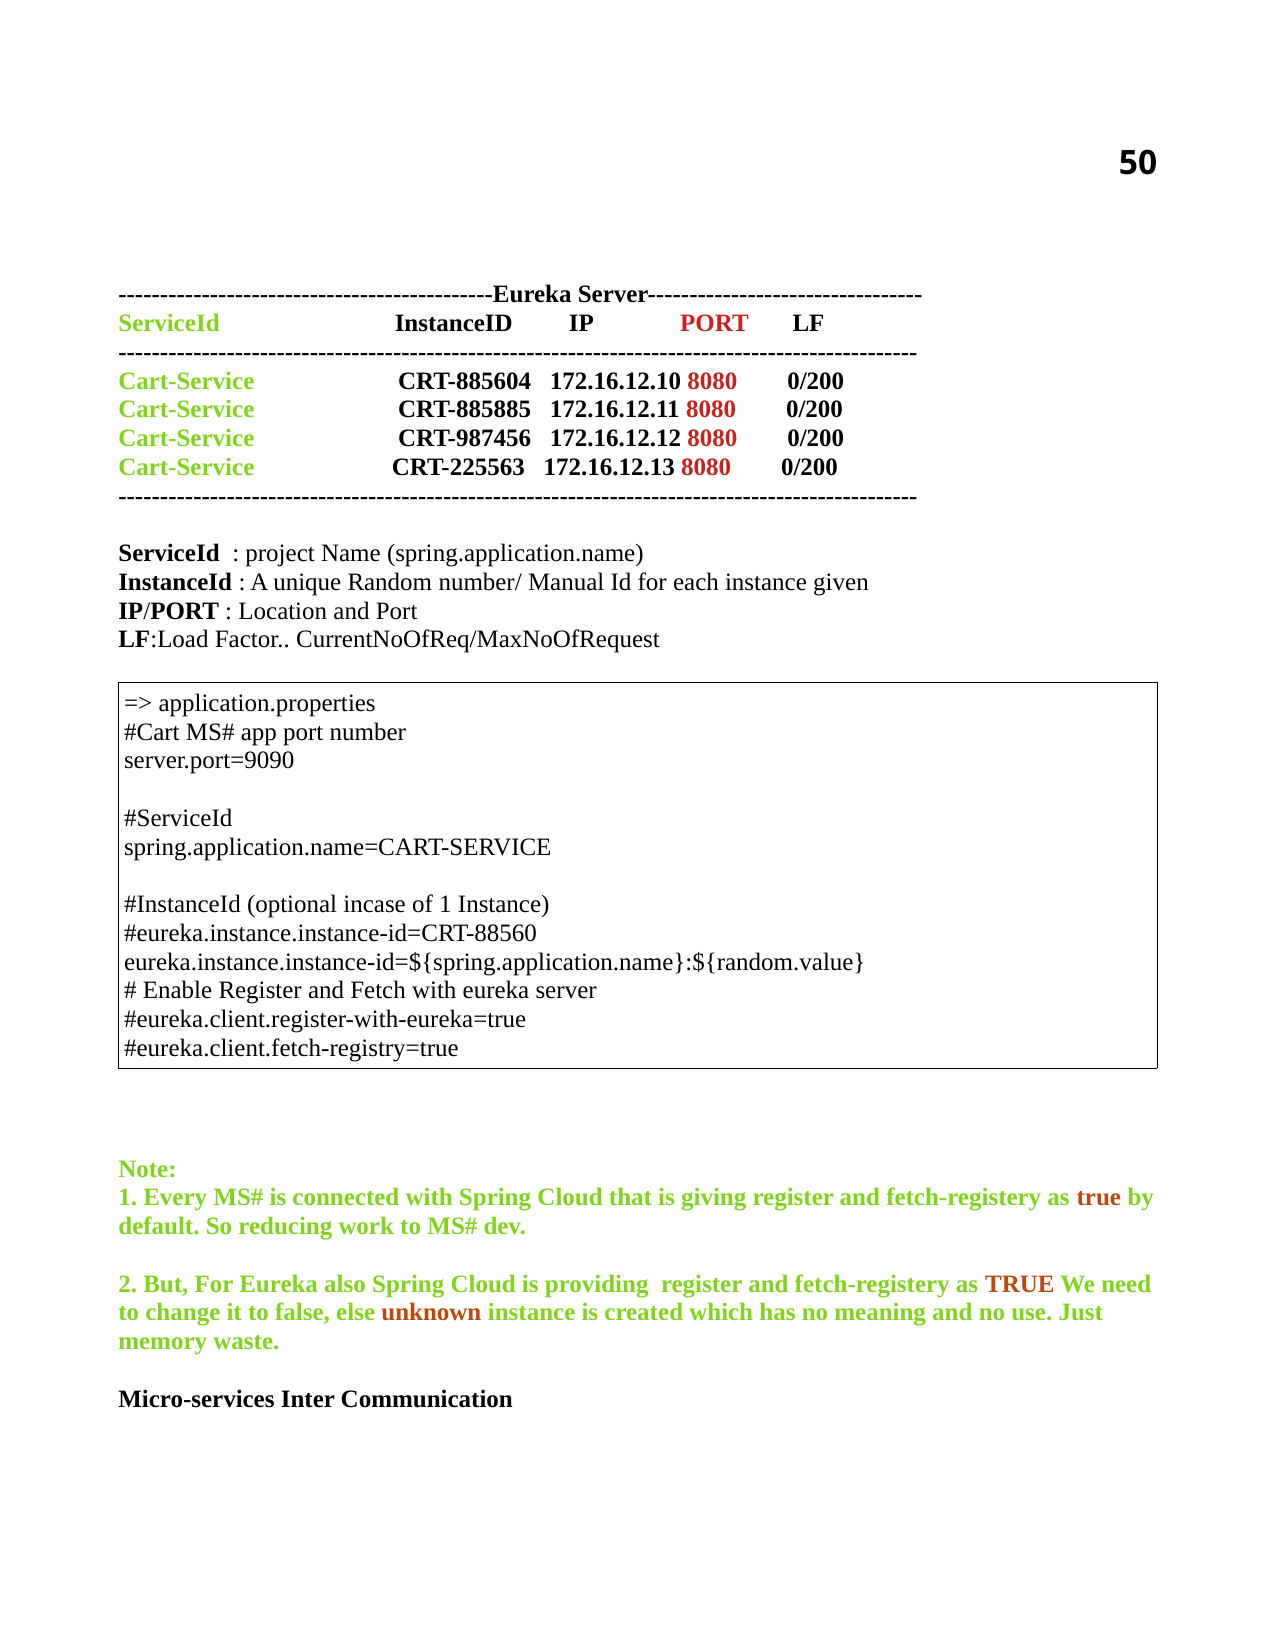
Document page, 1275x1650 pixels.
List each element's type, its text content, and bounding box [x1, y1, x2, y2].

text IP/PORT : Location and Port [118, 596, 1157, 624]
text ------------------------------------------------------------------------------------------------ [118, 481, 1157, 509]
text ---------------------------------------------Eureka Server--------------------------------- [118, 279, 1157, 308]
text Cart-Service CRT-885885 172.16.12.11 8080 0/200 [118, 394, 1157, 423]
text ------------------------------------------------------------------------------------------------ [118, 337, 1157, 366]
text InstanceId : A unique Random number/ Manual Id for each instance given [118, 567, 1157, 596]
text Cart-Service CRT-225563 172.16.12.13 8080 0/200 [118, 452, 1157, 481]
text ServiceId : project Name (spring.application.name) [118, 538, 1157, 567]
text 2. But, For Eureka also Spring Cloud is providing register and fetch-registery as TRUE We need to change it to false, else unknown instance is created which has no meaning and no use. Just memory waste. [118, 1269, 1157, 1355]
text Cart-Service CRT-987456 172.16.12.12 8080 0/200 [118, 423, 1157, 452]
text Cart-Service CRT-885604 172.16.12.10 8080 0/200 [118, 366, 1157, 394]
table_header => application.properties #Cart MS# app port number server.port=9090 #ServiceId spring.application.name=CART-SERVICE #InstanceId (optional incase of 1 Instance) #eureka.instance.instance-id=CRT-88560 eureka.instance.instance-id=${spring.application.name}:${random.value} # Enable Register and Fetch with eureka server #eureka.client.register-with-eureka=true #eureka.client.fetch-registry=true [119, 683, 1157, 1067]
text 1. Every MS# is connected with Spring Cloud that is giving register and fetch-registery as true by default. So reducing work to MS# dev. [118, 1182, 1157, 1240]
text ServiceId InstanceID IP PORT LF [118, 308, 1157, 337]
text LF:Load Factor.. CurrentNoOfReq/MaxNoOfRequest [118, 624, 1157, 653]
text Micro-services Inter Communication [118, 1384, 1157, 1412]
text Note: [118, 1154, 1157, 1182]
